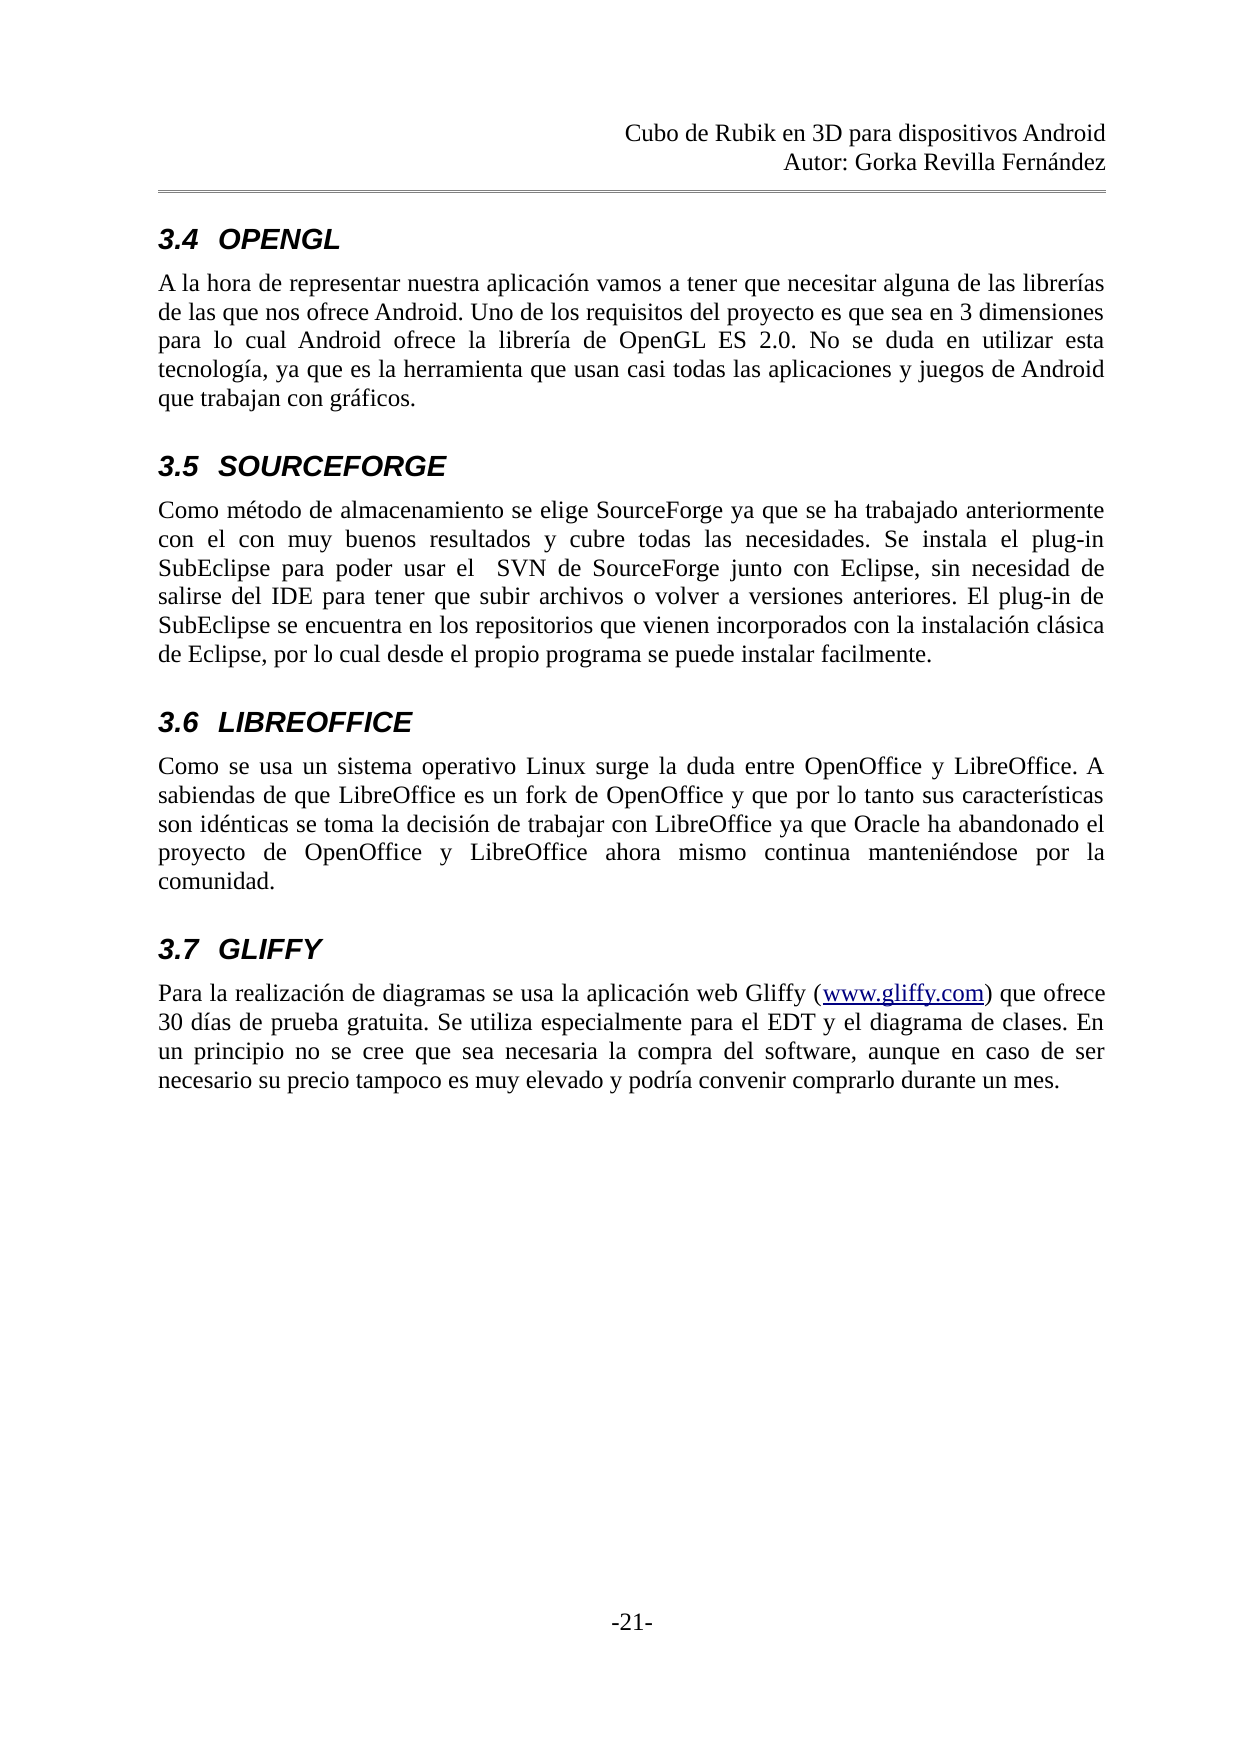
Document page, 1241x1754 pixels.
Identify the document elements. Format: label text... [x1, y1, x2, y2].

text A la hora de representar nuestra aplicación vamos a tener que necesitar alguna de las librerías de las que nos ofrece Android. Uno de los requisitos del proyecto es que sea en 3 dimensiones para lo cual Android ofrece la librería de OpenGL ES 2.0. No se duda en utilizar esta tecnología, ya que es la herramienta que usan casi todas las aplicaciones y juegos de Android que trabajan con gráficos. [158, 268, 1106, 412]
subtitle LIBREOFFICE [158, 705, 1106, 739]
text Como método de almacenamiento se elige SourceForge ya que se ha trabajado anteriormente con el con muy buenos resultados y cubre todas las necesidades. Se instala el plug-in SubEclipse para poder usar el SVN de SourceForge junto con Eclipse, sin necesidad de salirse del IDE para tener que subir archivos o volver a versiones anteriores. El plug-in de SubEclipse se encuentra en los repositorios que vienen incorporados con la instalación clásica de Eclipse, por lo cual desde el propio programa se puede instalar facilmente. [158, 495, 1106, 668]
subtitle OPENGL [158, 222, 1106, 255]
subtitle SOURCEFORGE [158, 449, 1106, 483]
text Como se usa un sistema operativo Linux surge la duda entre OpenOffice y LibreOffice. A sabiendas de que LibreOffice es un fork de OpenOffice y que por lo tanto sus características son idénticas se toma la decisión de trabajar con LibreOffice ya que Oracle ha abandonado el proyecto de OpenOffice y LibreOffice ahora mismo continua manteniéndose por la comunidad. [158, 751, 1106, 895]
text Para la realización de diagramas se usa la aplicación web Gliffy (www.gliffy.com) que ofrece 30 días de prueba gratuita. Se utiliza especialmente para el EDT y el diagrama de clases. En un principio no se cree que sea necesaria la compra del software, aunque en caso de ser necesario su precio tampoco es muy elevado y podría convenir comprarlo durante un mes. [158, 978, 1106, 1093]
subtitle GLIFFY [158, 932, 1106, 966]
